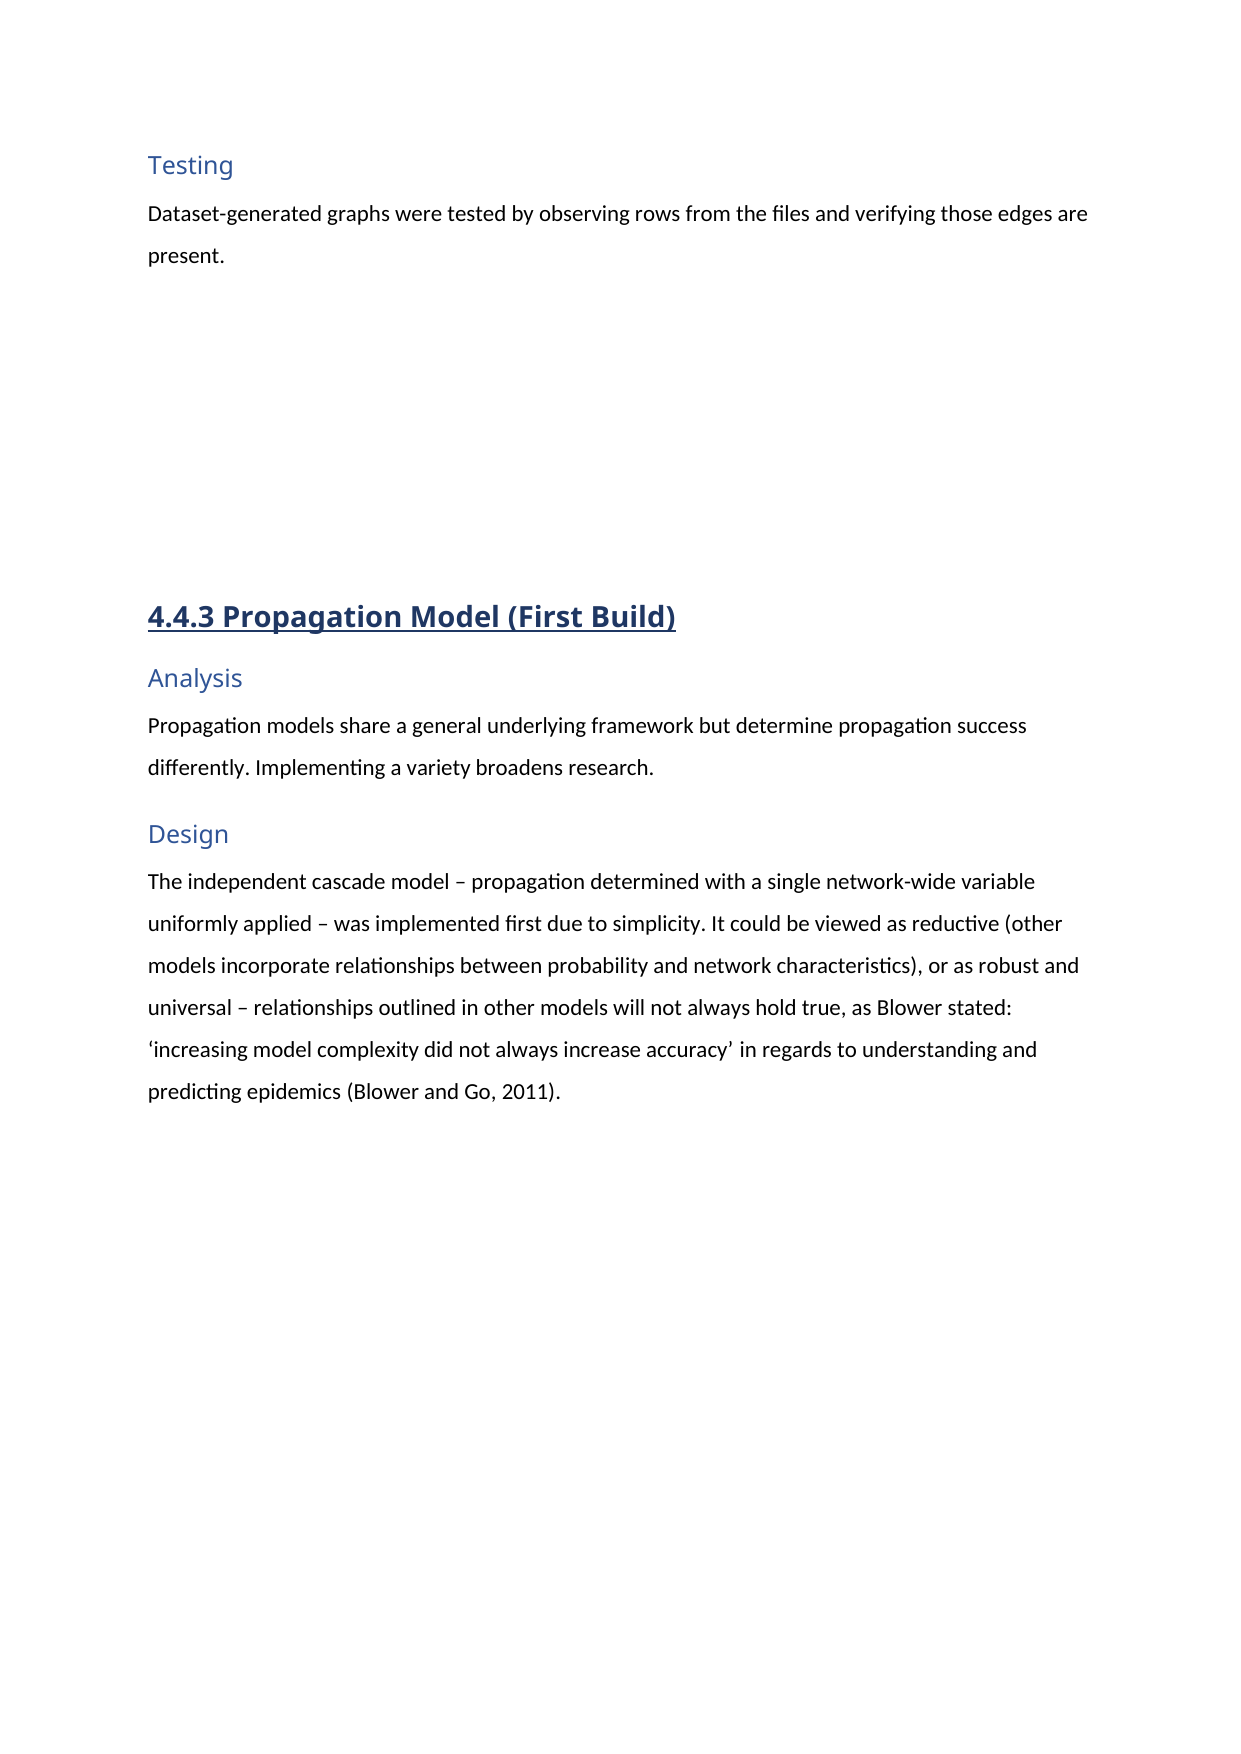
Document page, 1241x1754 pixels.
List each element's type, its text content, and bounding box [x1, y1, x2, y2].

subtitle Design [148, 816, 1092, 850]
text Dataset-generated graphs were tested by observing rows from the files and verifying those edges are present. [148, 199, 1092, 269]
subtitle Testing [148, 148, 1092, 182]
text The independent cascade model – propagation determined with a single network-wide variable uniformly applied – was implemented first due to simplicity. It could be viewed as reductive (other models incorporate relationships between probability and network characteristics), or as robust and universal – relationships outlined in other models will not always hold true, as Blower stated: ‘increasing model complexity did not always increase accuracy’ in regards to understanding and predicting epidemics (Blower and Go, 2011). [148, 867, 1092, 1105]
subtitle 4.4.3 Propagation Model (First Build) [148, 597, 1092, 636]
subtitle Analysis [148, 660, 1092, 694]
text Propagation models share a general underlying framework but determine propagation success differently. Implementing a variety broadens research. [148, 711, 1092, 781]
